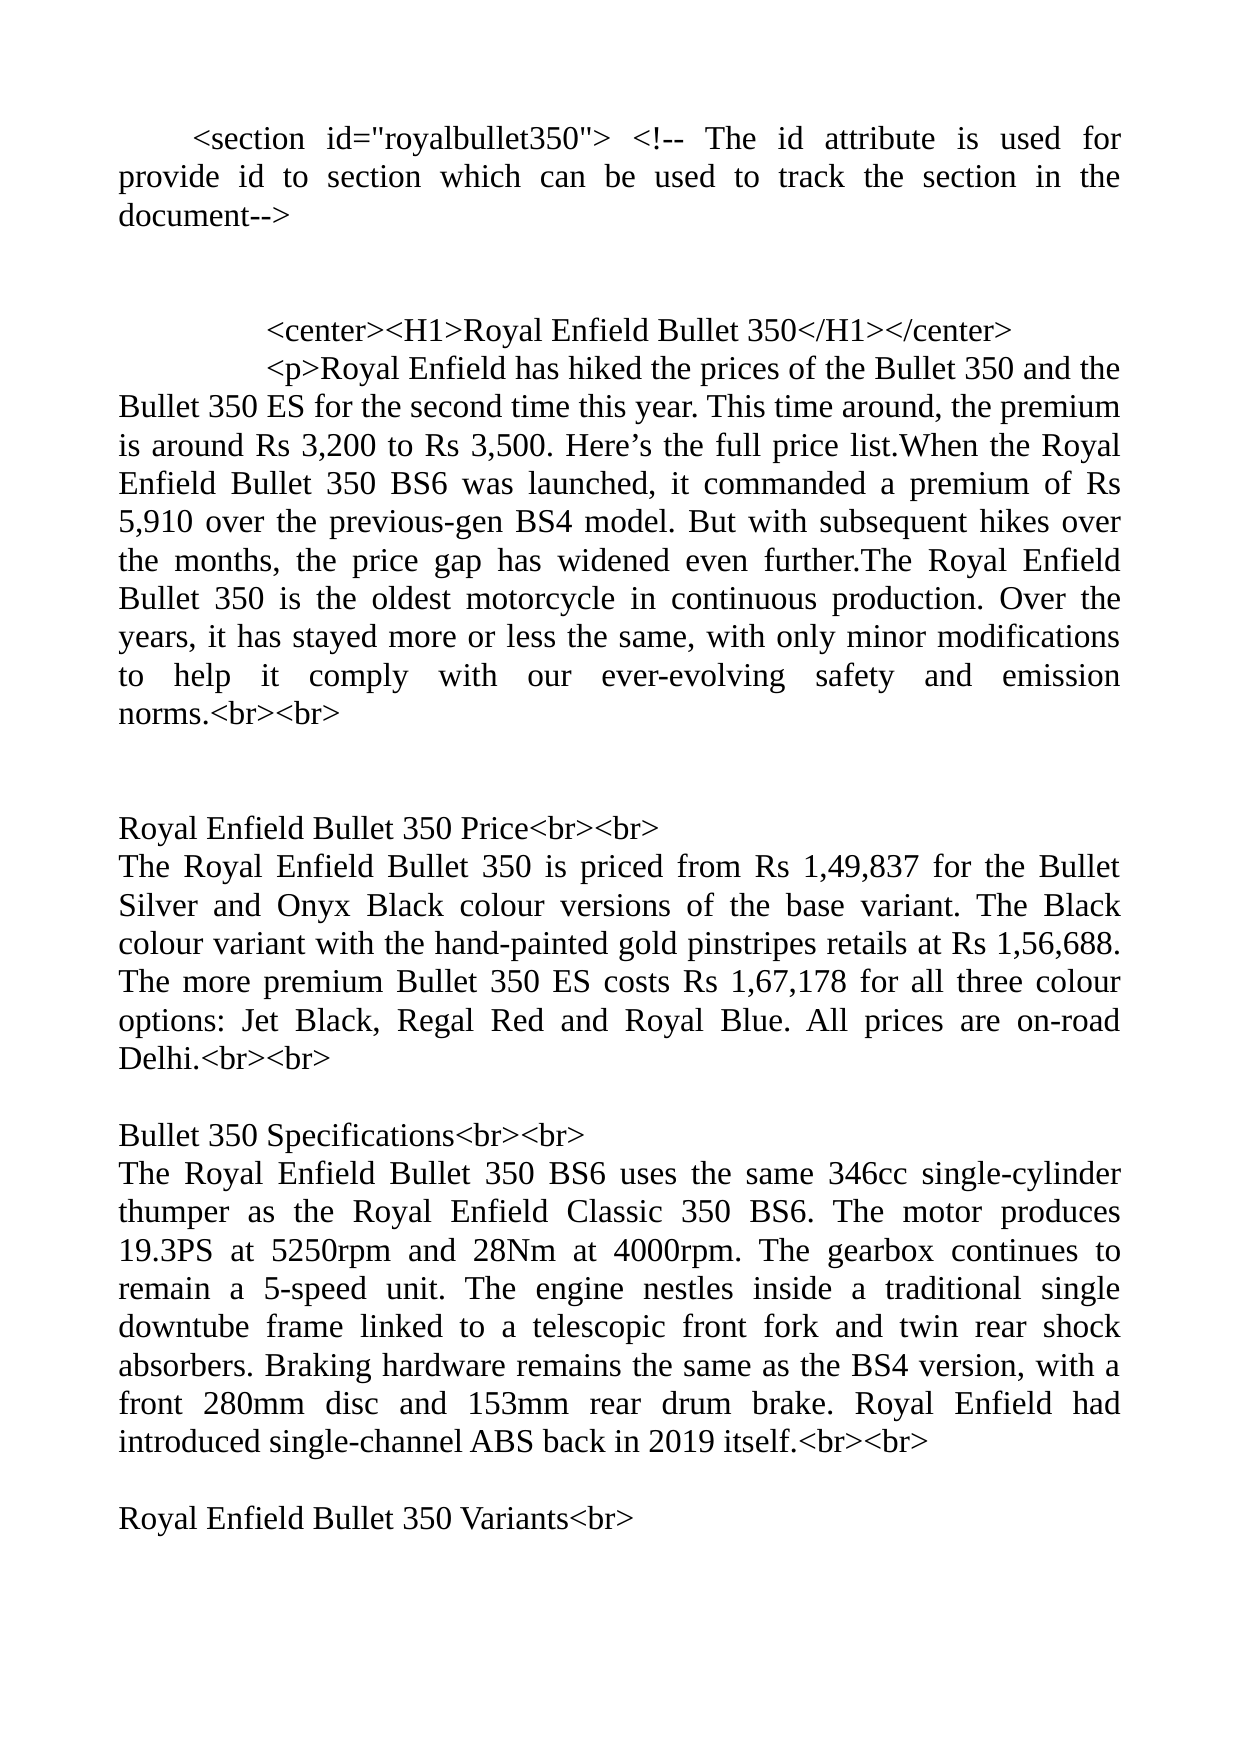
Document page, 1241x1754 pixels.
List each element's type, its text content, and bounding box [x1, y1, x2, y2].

text Royal Enfield Bullet 350 Price<br><br> [118, 808, 1122, 846]
text The Royal Enfield Bullet 350 BS6 uses the same 346cc single-cylinder thumper as the Royal Enfield Classic 350 BS6. The motor produces 19.3PS at 5250rpm and 28Nm at 4000rpm. The gearbox continues to remain a 5-speed unit. The engine nestles inside a traditional single downtube frame linked to a telescopic front fork and twin rear shock absorbers. Braking hardware remains the same as the BS4 version, with a front 280mm disc and 153mm rear drum brake. Royal Enfield had introduced single-channel ABS back in 2019 itself.<br><br> [118, 1153, 1122, 1460]
text <p>Royal Enfield has hiked the prices of the Bullet 350 and the Bullet 350 ES for the second time this year. This time around, the premium is around Rs 3,200 to Rs 3,500. Here’s the full price list.When the Royal Enfield Bullet 350 BS6 was launched, it commanded a premium of Rs 5,910 over the previous-gen BS4 model. But with subsequent hikes over the months, the price gap has widened even further.The Royal Enfield Bullet 350 is the oldest motorcycle in continuous production. Over the years, it has stayed more or less the same, with only minor modifications to help it comply with our ever-evolving safety and emission norms.<br><br> [118, 348, 1122, 731]
text Royal Enfield Bullet 350 Variants<br> [118, 1498, 1122, 1536]
text <center><H1>Royal Enfield Bullet 350</H1></center> [118, 310, 1122, 348]
text The Royal Enfield Bullet 350 is priced from Rs 1,49,837 for the Bullet Silver and Onyx Black colour versions of the base variant. The Black colour variant with the hand-painted gold pinstripes retails at Rs 1,56,688. The more premium Bullet 350 ES costs Rs 1,67,178 for all three colour options: Jet Black, Regal Red and Royal Blue. All prices are on-road Delhi.<br><br> [118, 846, 1122, 1076]
text <section id="royalbullet350"> <!-- The id attribute is used for provide id to section which can be used to track the section in the document--> [118, 118, 1122, 233]
text Bullet 350 Specifications<br><br> [118, 1115, 1122, 1153]
